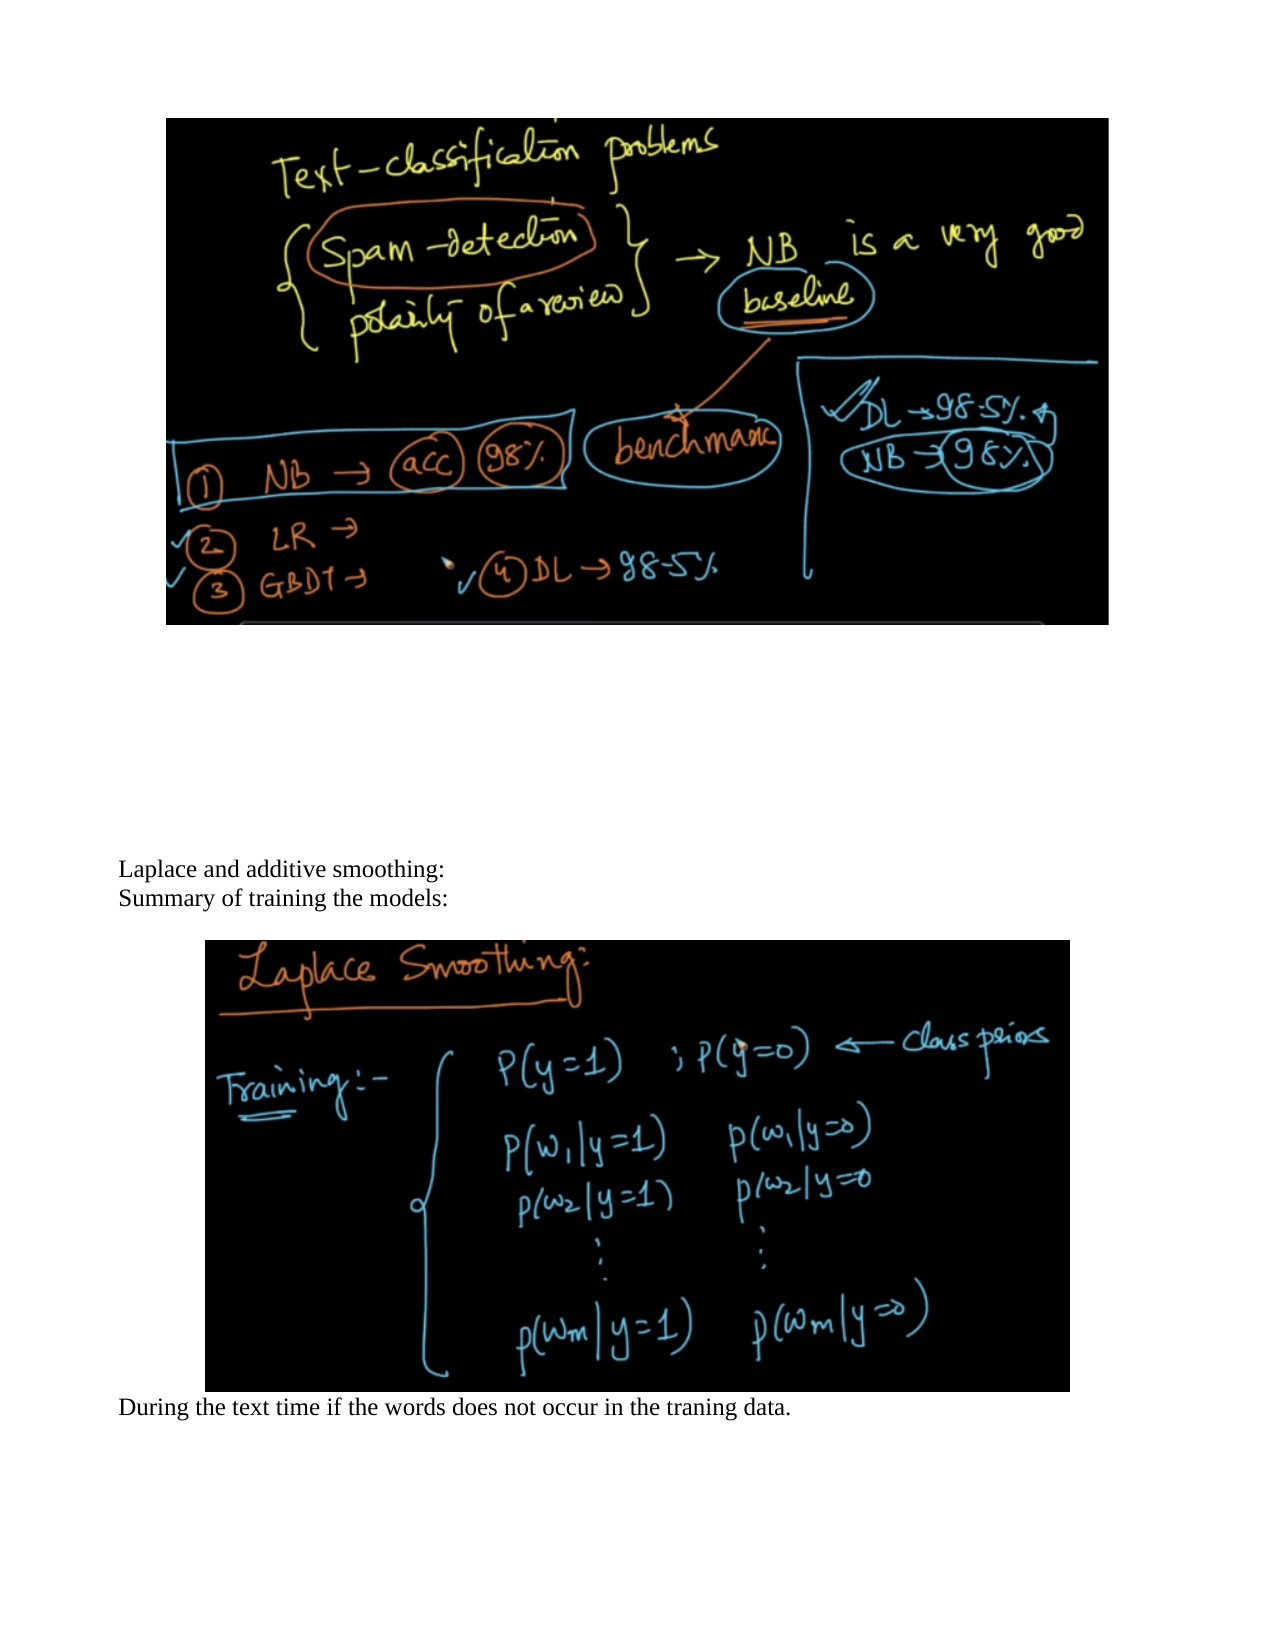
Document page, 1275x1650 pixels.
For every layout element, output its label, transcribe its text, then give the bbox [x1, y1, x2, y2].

picture [166, 118, 1109, 625]
text Summary of training the models: [118, 883, 1157, 912]
text During the text time if the words does not occur in the traning data. [118, 1304, 1157, 1421]
text Laplace and additive smoothing: [118, 854, 1157, 883]
picture [205, 940, 1070, 1392]
